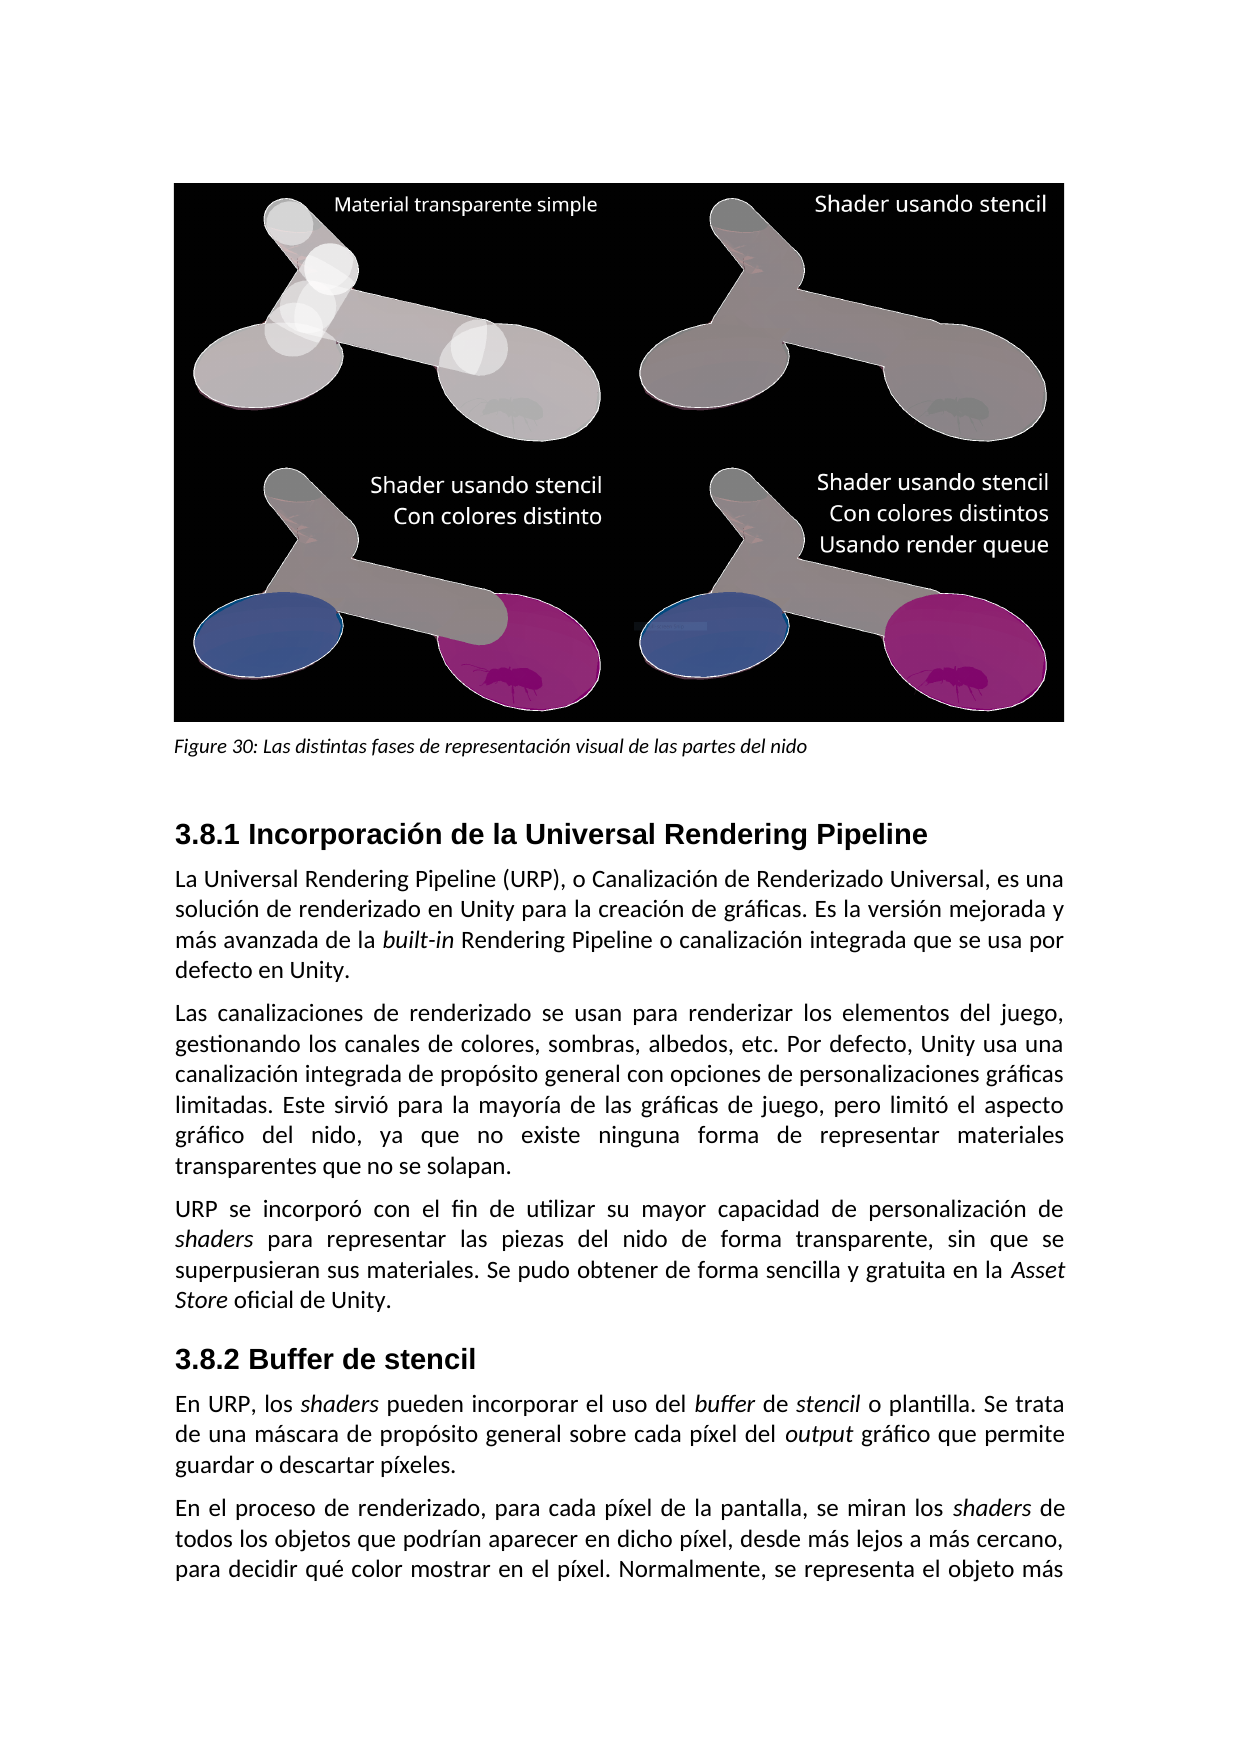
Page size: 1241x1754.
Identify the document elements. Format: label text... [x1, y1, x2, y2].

text En URP, los shaders pueden incorporar el uso del buffer de stencil o plantilla. Se trata de una máscara de propósito general sobre cada píxel del output gráfico que permite guardar o descartar píxeles. [175, 1388, 1065, 1480]
text La Universal Rendering Pipeline (URP), o Canalización de Renderizado Universal, es una solución de renderizado en Unity para la creación de gráficas. Es la versión mejorada y más avanzada de la built-in Rendering Pipeline o canalización integrada que se usa por defecto en Unity. [175, 863, 1065, 985]
text Las canalizaciones de renderizado se usan para renderizar los elementos del juego, gestionando los canales de colores, sombras, albedos, etc. Por defecto, Unity usa una canalización integrada de propósito general con opciones de personalizaciones gráficas limitadas. Este sirvió para la mayoría de las gráficas de juego, pero limitó el aspecto gráfico del nido, ya que no existe ninguna forma de representar materiales transparentes que no se solapan. [175, 997, 1065, 1180]
subtitle Incorporación de la Universal Rendering Pipeline [175, 817, 1065, 850]
text URP se incorporó con el fin de utilizar su mayor capacidad de personalización de shaders para representar las piezas del nido de forma transparente, sin que se superpusieran sus materiales. Se pudo obtener de forma sencilla y gratuita en la Asset Store oficial de Unity. [175, 1193, 1065, 1315]
text Figure 30: Las distintas fases de representación visual de las partes del nido [174, 722, 1064, 759]
subtitle Buffer de stencil [175, 1342, 1065, 1376]
text En el proceso de renderizado, para cada píxel de la pantalla, se miran los shaders de todos los objetos que podrían aparecer en dicho píxel, desde más lejos a más cercano, para decidir qué color mostrar en el píxel. Normalmente, se representa el objeto más [175, 1492, 1065, 1584]
picture [173, 183, 1065, 722]
